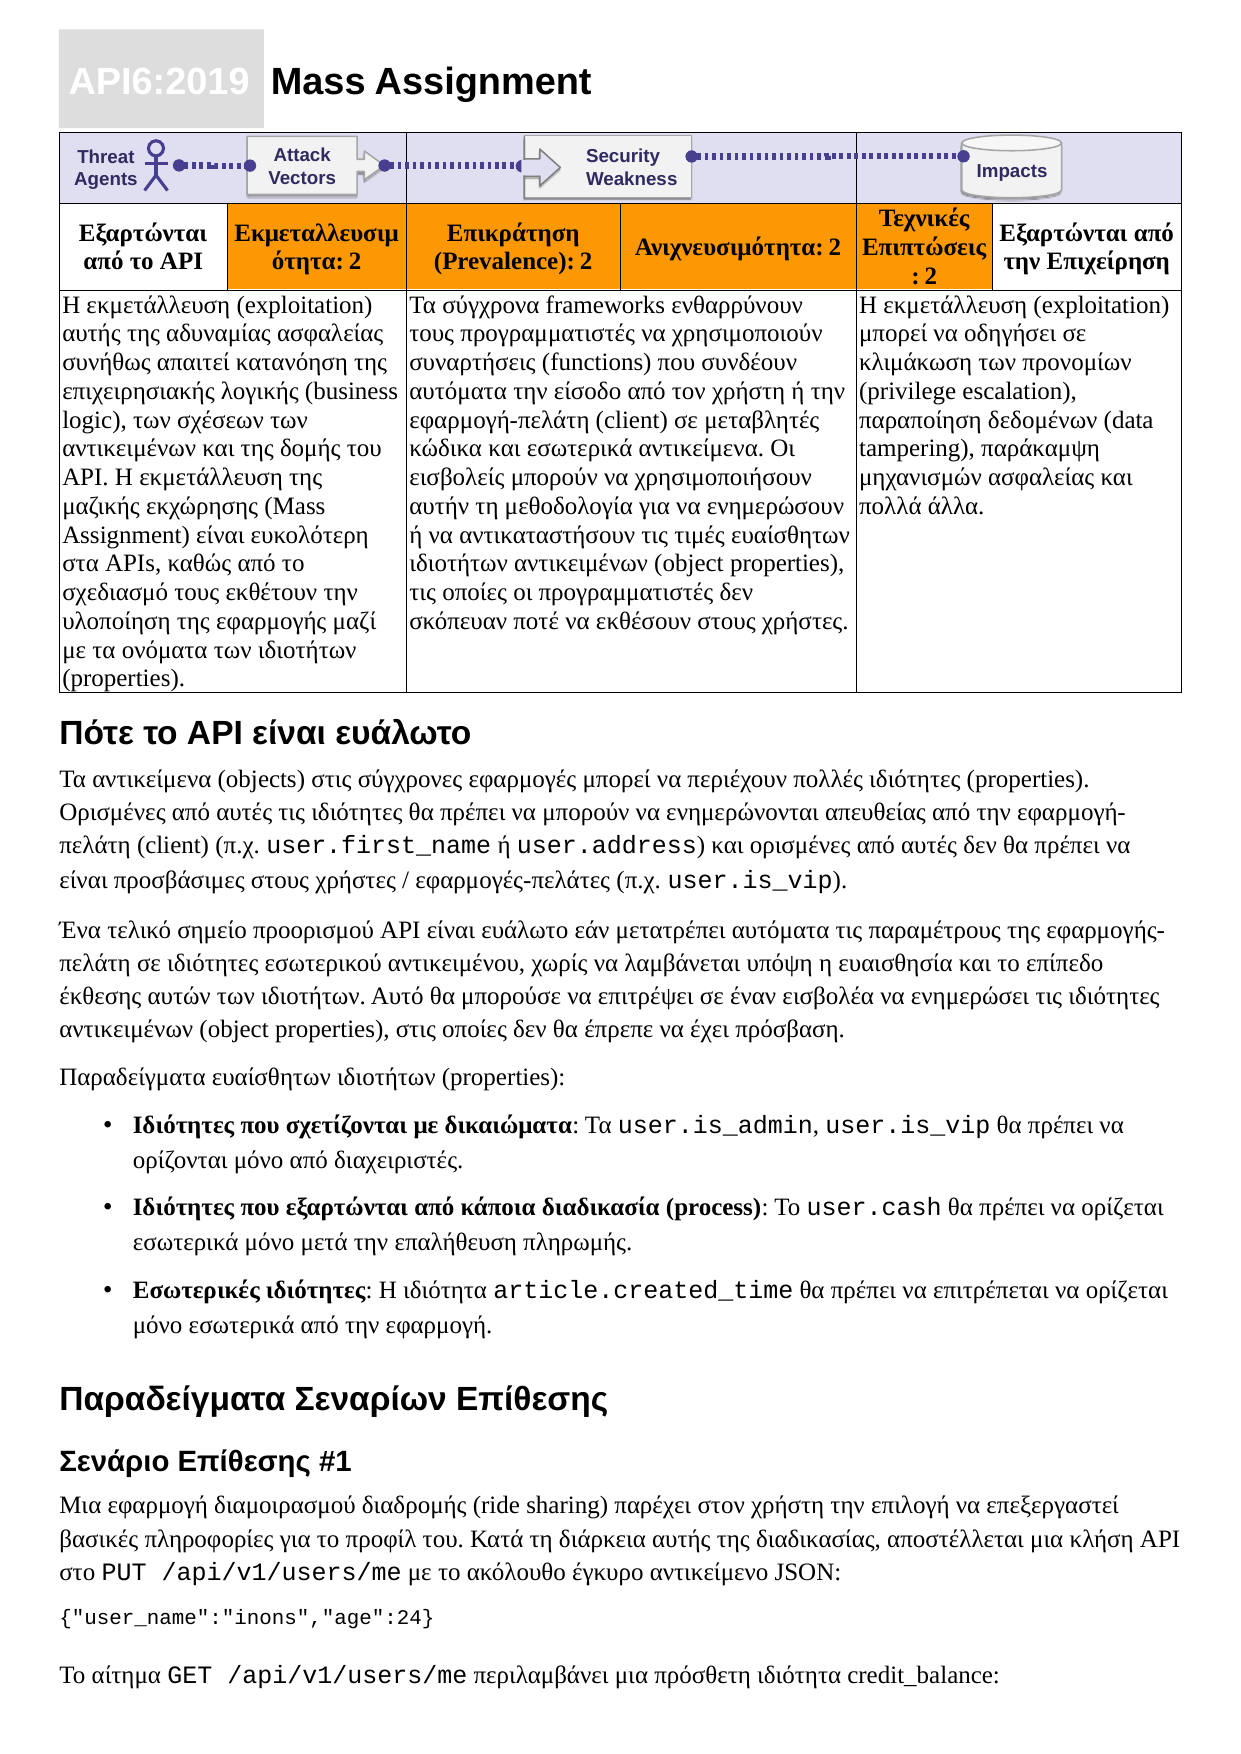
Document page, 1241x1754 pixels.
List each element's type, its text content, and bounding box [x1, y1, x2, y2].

table_cell Εξαρτώνται από την Επιχείρηση [993, 204, 1181, 289]
text Τα αντικείμενα (objects) στις σύγχρονες εφαρμογές μπορεί να περιέχουν πολλές ιδιότητες (properties). Ορισμένες από αυτές τις ιδιότητες θα πρέπει να μπορούν να ενημερώνονται απευθείας από την εφαρμογή-πελάτη (client) (π.χ. user.first_name ή user.address) και ορισμένες από αυτές δεν θα πρέπει να είναι προσβάσιμες στους χρήστες / εφαρμογές-πελάτες (π.χ. user.is_vip). [59, 764, 1181, 896]
list Εσωτερικές ιδιότητες: Η ιδιότητα article.created_time θα πρέπει να επιτρέπεται να ορίζεται μόνο εσωτερικά από την εφαρμογή. [103, 1275, 1181, 1339]
table_cell Τεχνικές Επιπτώσεις: 2 [857, 204, 992, 289]
list Ιδιότητες που εξαρτώνται από κάποια διαδικασία (process): Το user.cash θα πρέπει να ορίζεται εσωτερικά μόνο μετά την επαλήθευση πληρωμής. [103, 1192, 1181, 1256]
table_header [620, 133, 856, 203]
table_cell Η εκμετάλλευση (exploitation) αυτής της αδυναμίας ασφαλείας συνήθως απαιτεί κατανόηση της επιχειρησιακής λογικής (business logic), των σχέσεων των αντικειμένων και της δομής του API. Η εκμετάλλευση της μαζικής εκχώρησης (Mass Assignment) είναι ευκολότερη στα APIs, καθώς από το σχεδιασμό τους εκθέτουν την υλοποίηση της εφαρμογής μαζί με τα ονόματα των ιδιοτήτων (properties). [60, 291, 406, 692]
table_header [60, 133, 227, 203]
text Ένα τελικό σημείο προορισμού API είναι ευάλωτο εάν μετατρέπει αυτόματα τις παραμέτρους της εφαρμογής-πελάτη σε ιδιότητες εσωτερικού αντικειμένου, χωρίς να λαμβάνεται υπόψη η ευαισθησία και το επίπεδο έκθεσης αυτών των ιδιοτήτων. Αυτό θα μπορούσε να επιτρέψει σε έναν εισβολέα να ενημερώσει τις ιδιότητες αντικειμένων (object properties), στις οποίες δεν θα έπρεπε να έχει πρόσβαση. [59, 915, 1181, 1043]
text {"user_name":"inons","age":24} [59, 1607, 1181, 1630]
subtitle Παραδείγματα Σεναρίων Επίθεσης [59, 1379, 1181, 1417]
text Το αίτημα GET /api/v1/users/me περιλαμβάνει μια πρόσθετη ιδιότητα credit_balance: [59, 1660, 1181, 1691]
text Παραδείγματα ευαίσθητων ιδιοτήτων (properties): [59, 1062, 1181, 1091]
text Μια εφαρμογή διαμοιρασμού διαδρομής (ride sharing) παρέχει στον χρήστη την επιλογή να επεξεργαστεί βασικές πληροφορίες για το προφίλ του. Κατά τη διάρκεια αυτής της διαδικασίας, αποστέλλεται μια κλήση API στο PUT /api/v1/users/me με το ακόλουθο έγκυρο αντικείμενο JSON: [59, 1491, 1181, 1587]
table_cell Εκμεταλλευσιμότητα: 2 [228, 204, 406, 289]
table_header [857, 133, 992, 203]
table_cell Η εκμετάλλευση (exploitation) μπορεί να οδηγήσει σε κλιμάκωση των προνομίων (privilege escalation), παραποίηση δεδομένων (data tampering), παράκαμψη μηχανισμών ασφαλείας και πολλά άλλα. [857, 291, 1181, 692]
table_header [227, 133, 406, 203]
subtitle Σενάριο Επίθεσης #1 [59, 1444, 1181, 1478]
table_header [407, 133, 620, 203]
list Ιδιότητες που σχετίζονται με δικαιώματα: Τα user.is_admin, user.is_vip θα πρέπει να ορίζονται μόνο από διαχειριστές. [103, 1110, 1181, 1173]
table_cell Τα σύγχρονα frameworks ενθαρρύνουν τους προγραμματιστές να χρησιμοποιούν συναρτήσεις (functions) που συνδέουν αυτόματα την είσοδο από τον χρήστη ή την εφαρμογή-πελάτη (client) σε μεταβλητές κώδικα και εσωτερικά αντικείμενα. Οι εισβολείς μπορούν να χρησιμοποιήσουν αυτήν τη μεθοδολογία για να ενημερώσουν ή να αντικαταστήσουν τις τιμές ευαίσθητων ιδιοτήτων αντικειμένων (object properties), τις οποίες οι προγραμματιστές δεν σκόπευαν ποτέ να εκθέσουν στους χρήστες. [407, 291, 856, 692]
table_cell Εξαρτώνται από το API [60, 204, 227, 289]
table_cell Ανιχνευσιμότητα: 2 [621, 204, 856, 289]
subtitle Πότε το API είναι ευάλωτο [59, 713, 1181, 752]
table_header [992, 133, 1181, 203]
table_cell Επικράτηση (Prevalence): 2 [407, 204, 620, 289]
